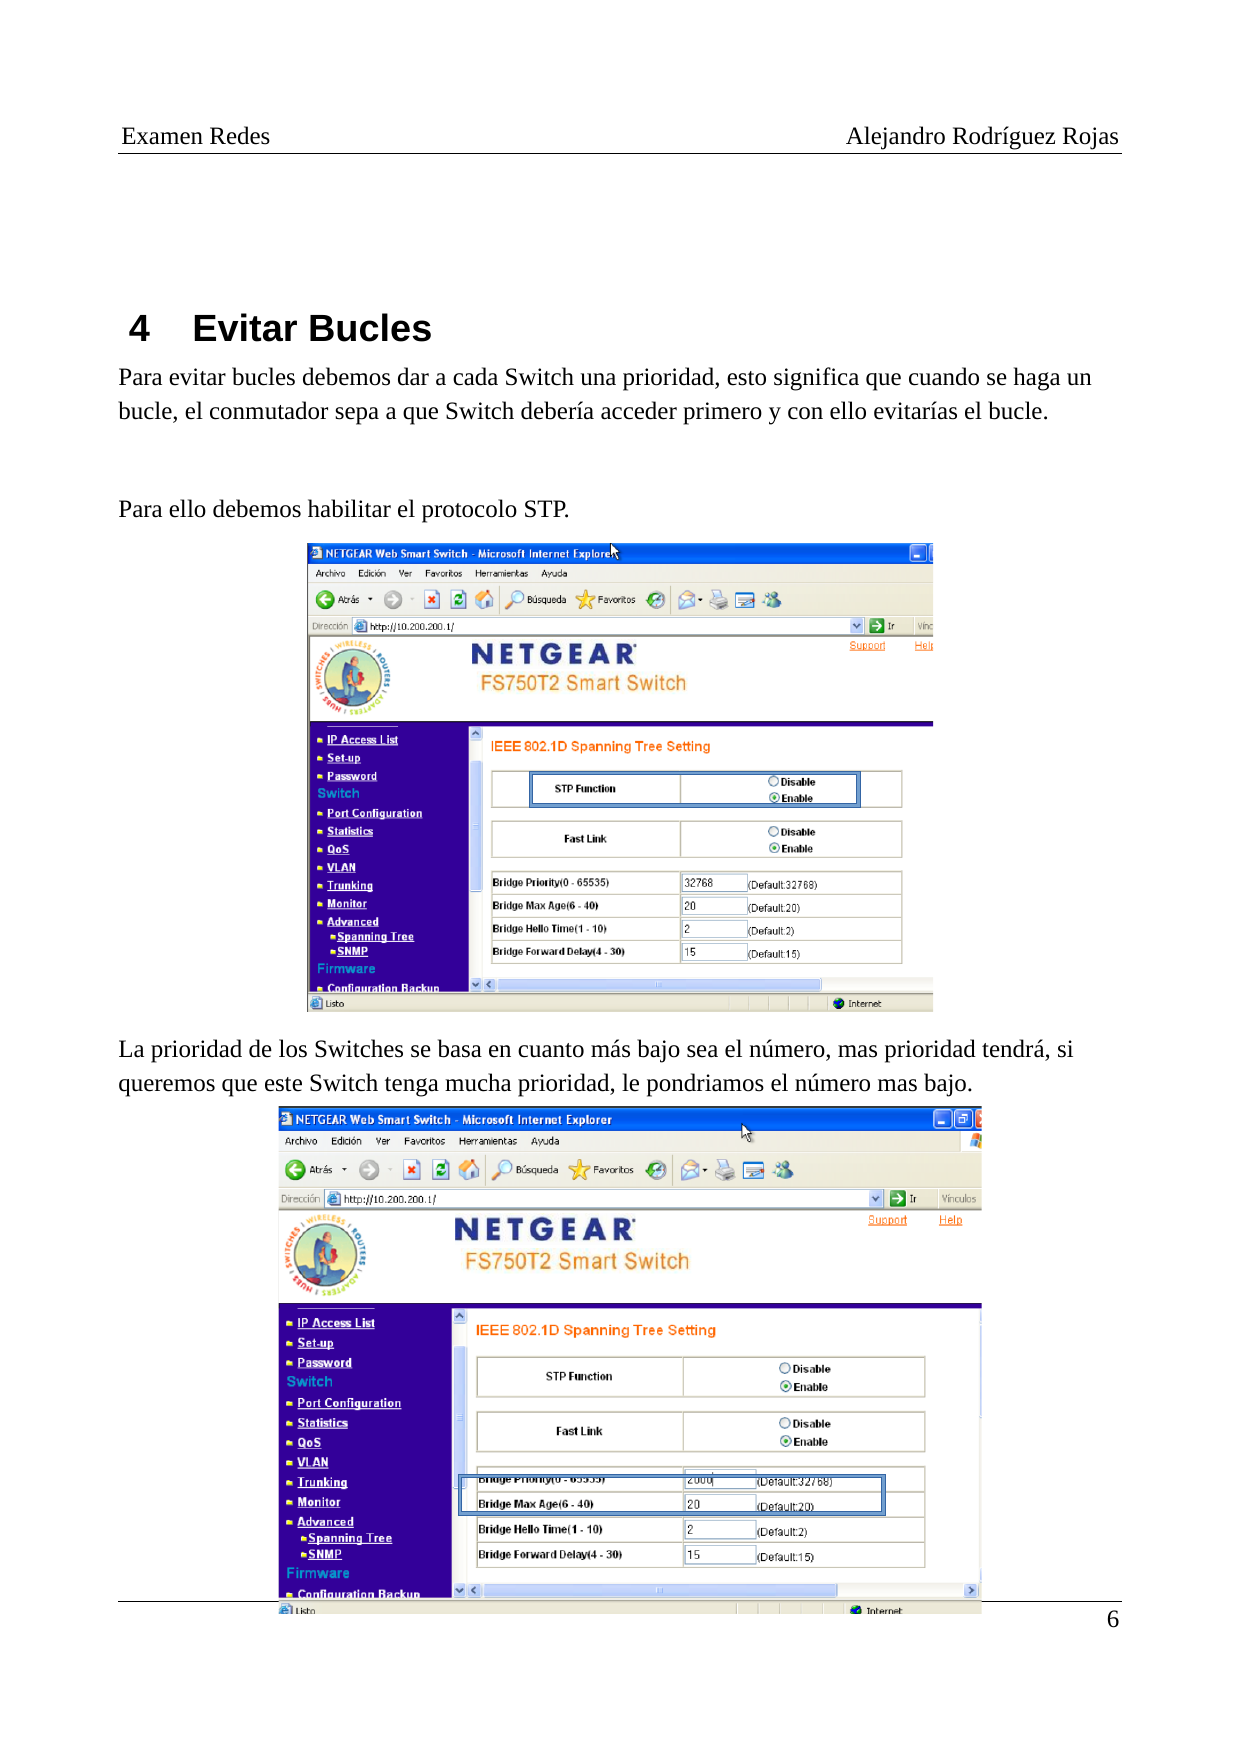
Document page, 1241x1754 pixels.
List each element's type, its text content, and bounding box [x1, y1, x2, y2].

picture [278, 1106, 692, 1614]
picture [533, 775, 655, 803]
picture [307, 543, 655, 1012]
text Para ello debemos habilitar el protocolo STP. [118, 494, 1122, 523]
text Para evitar bucles debemos dar a cada Switch una prioridad, esto significa que cuando se haga un bucle, el conmutador sepa a que Switch debería acceder primero y con ello evitarías el bucle. [118, 362, 1122, 425]
picture [462, 1478, 692, 1511]
subtitle Evitar Bucles [118, 305, 1122, 349]
text La prioridad de los Switches se basa en cuanto más bajo sea el número, mas prioridad tendrá, si queremos que este Switch tenga mucha prioridad, le pondriamos el número mas bajo. [118, 1034, 1122, 1097]
